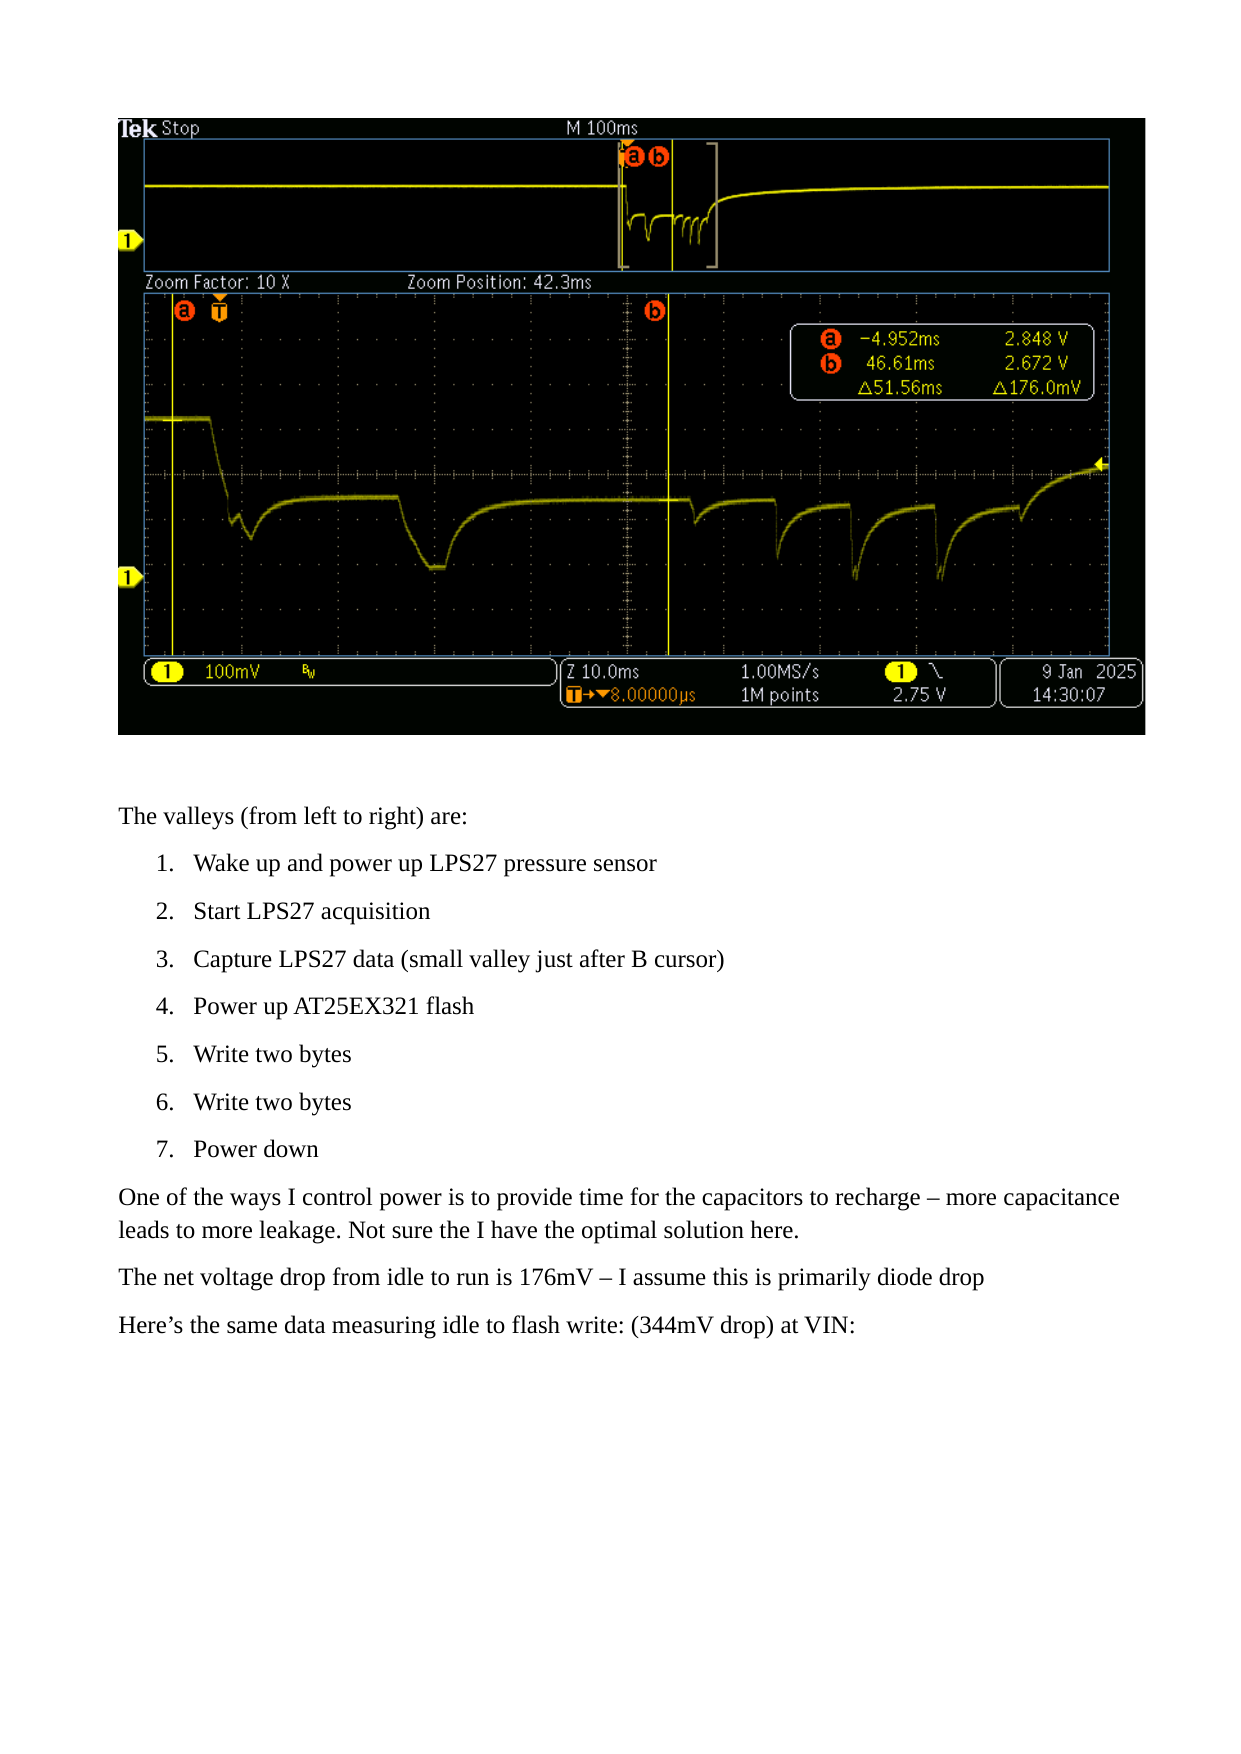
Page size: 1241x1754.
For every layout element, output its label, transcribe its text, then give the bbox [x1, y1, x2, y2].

list Start LPS27 acquisition [156, 896, 1122, 925]
text Here’s the same data measuring idle to flash write: (344mV drop) at VIN: [118, 1310, 1122, 1339]
list Wake up and power up LPS27 pressure sensor [156, 848, 1122, 877]
text The net voltage drop from idle to run is 176mV – I assume this is primarily diode drop [118, 1262, 1122, 1291]
list Write two bytes [156, 1087, 1122, 1115]
list Capture LPS27 data (small valley just after B cursor) [156, 944, 1122, 972]
text The valleys (from left to right) are: [118, 801, 1122, 830]
list Power up AT25EX321 flash [156, 991, 1122, 1020]
list Power down [156, 1134, 1122, 1163]
list Write two bytes [156, 1039, 1122, 1068]
picture [118, 118, 1146, 735]
text One of the ways I control power is to provide time for the capacitors to recharge – more capacitance leads to more leakage. Not sure the I have the optimal solution here. [118, 1182, 1122, 1243]
